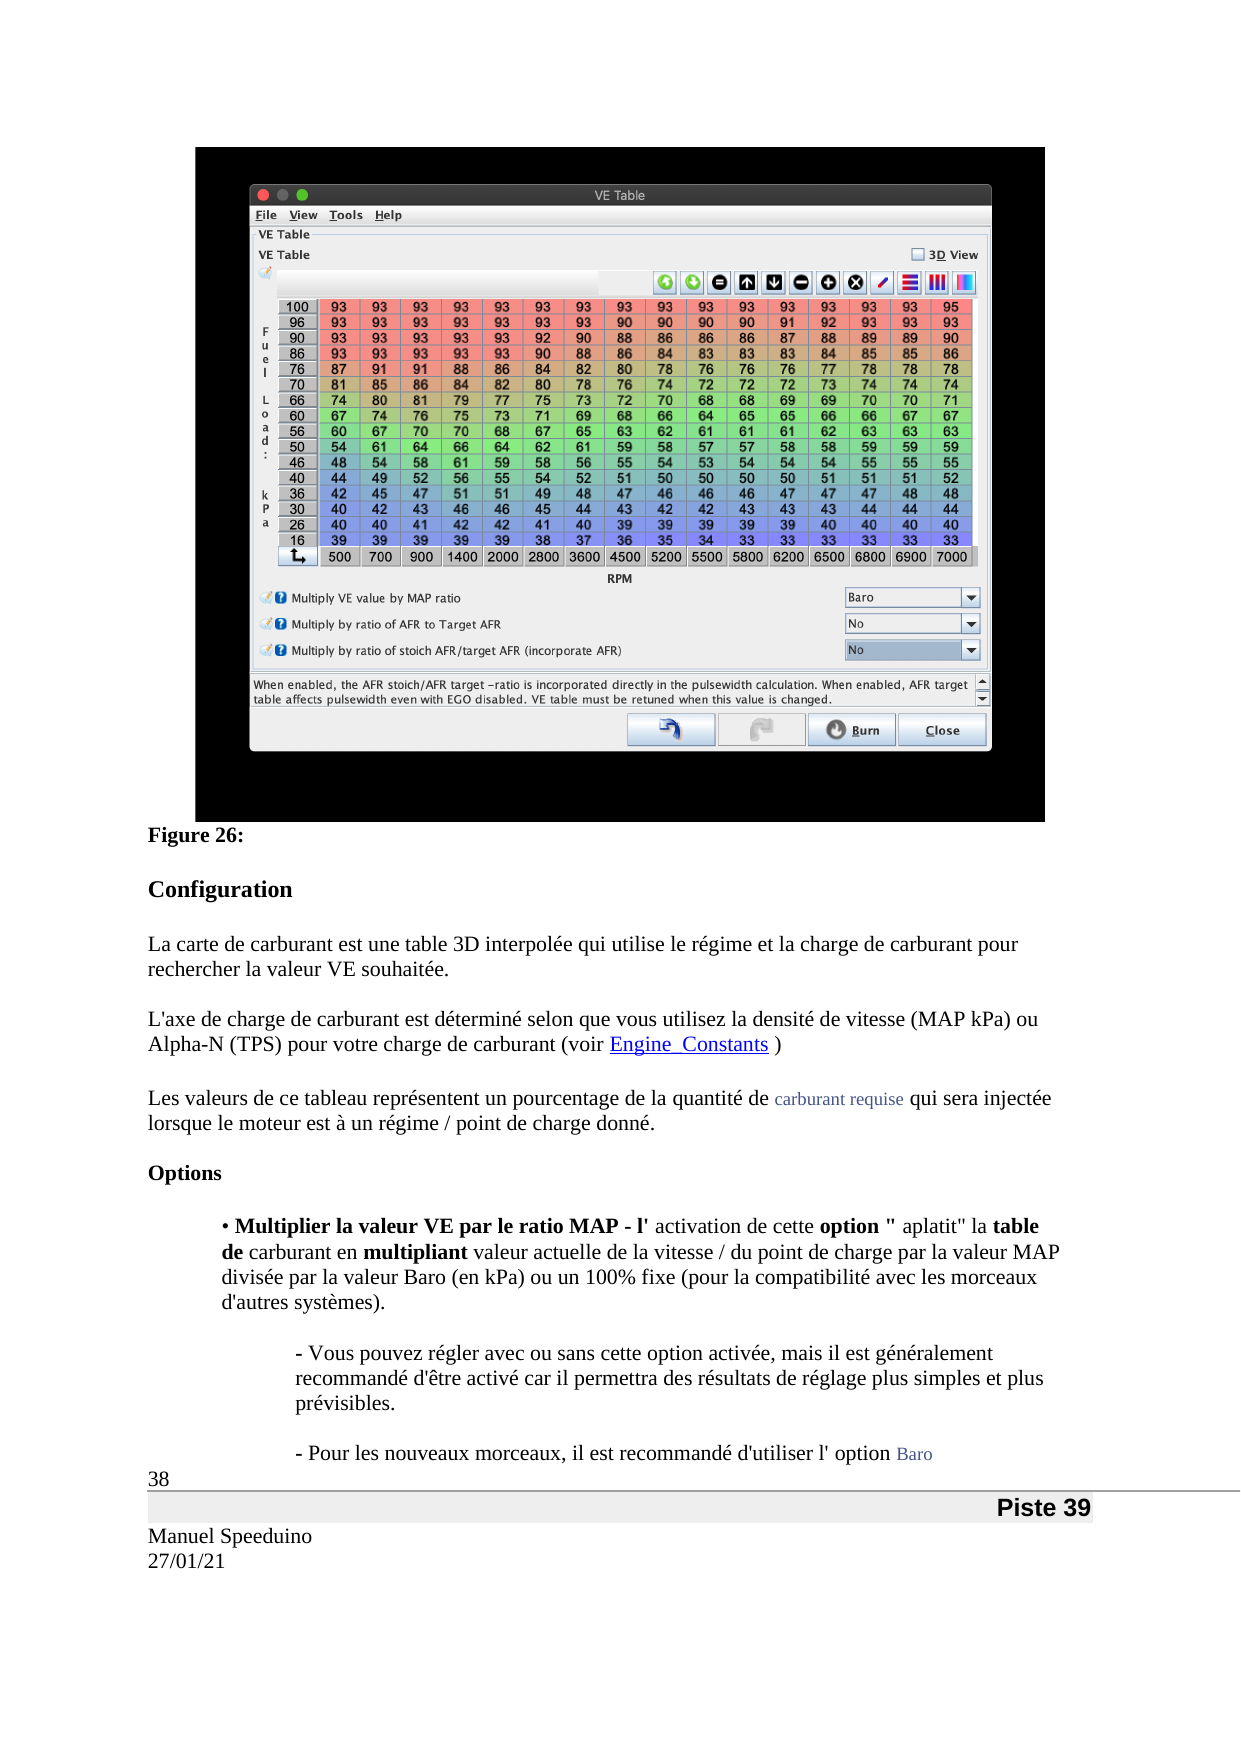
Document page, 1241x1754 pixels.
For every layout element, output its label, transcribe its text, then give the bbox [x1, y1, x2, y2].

text Options [148, 1160, 1093, 1185]
text 38 [148, 1466, 1093, 1490]
text L'axe de charge de carburant est déterminé selon que vous utilisez la densité de vitesse (MAP kPa) ou Alpha-N (TPS) pour votre charge de carburant (voir Engine_Constants ) [148, 1006, 1093, 1057]
text Les valeurs de ce tableau représentent un pourcentage de la quantité de carburant requise qui sera injectée [148, 1084, 1093, 1110]
text - Pour les nouveaux morceaux, il est recommandé d'utiliser l' option Baro [221, 1440, 1093, 1466]
table_header Piste 39 [148, 1492, 1093, 1523]
text Configuration [148, 875, 1093, 902]
text • Multiplier la valeur VE par le ratio MAP - l' activation de cette option " aplatit" la table de carburant en multipliant valeur actuelle de la vitesse / du point de charge par la valeur MAP divisée par la valeur Baro (en kPa) ou un 100% fixe (pour la compatibilité avec les morceaux d'autres systèmes). [221, 1213, 1093, 1314]
text La carte de carburant est une table 3D interpolée qui utilise le régime et la charge de carburant pour rechercher la valeur VE souhaitée. [148, 931, 1093, 981]
text Manuel Speeduino [148, 1523, 1093, 1548]
text Figure 26: Tableau VE 1 [148, 822, 1093, 847]
text - Vous pouvez régler avec ou sans cette option activée, mais il est généralement recommandé d'être activé car il permettra des résultats de réglage plus simples et plus prévisibles. [295, 1339, 1093, 1415]
text 27/01/21 [148, 1548, 1093, 1573]
text lorsque le moteur est à un régime / point de charge donné. [148, 1110, 1093, 1135]
